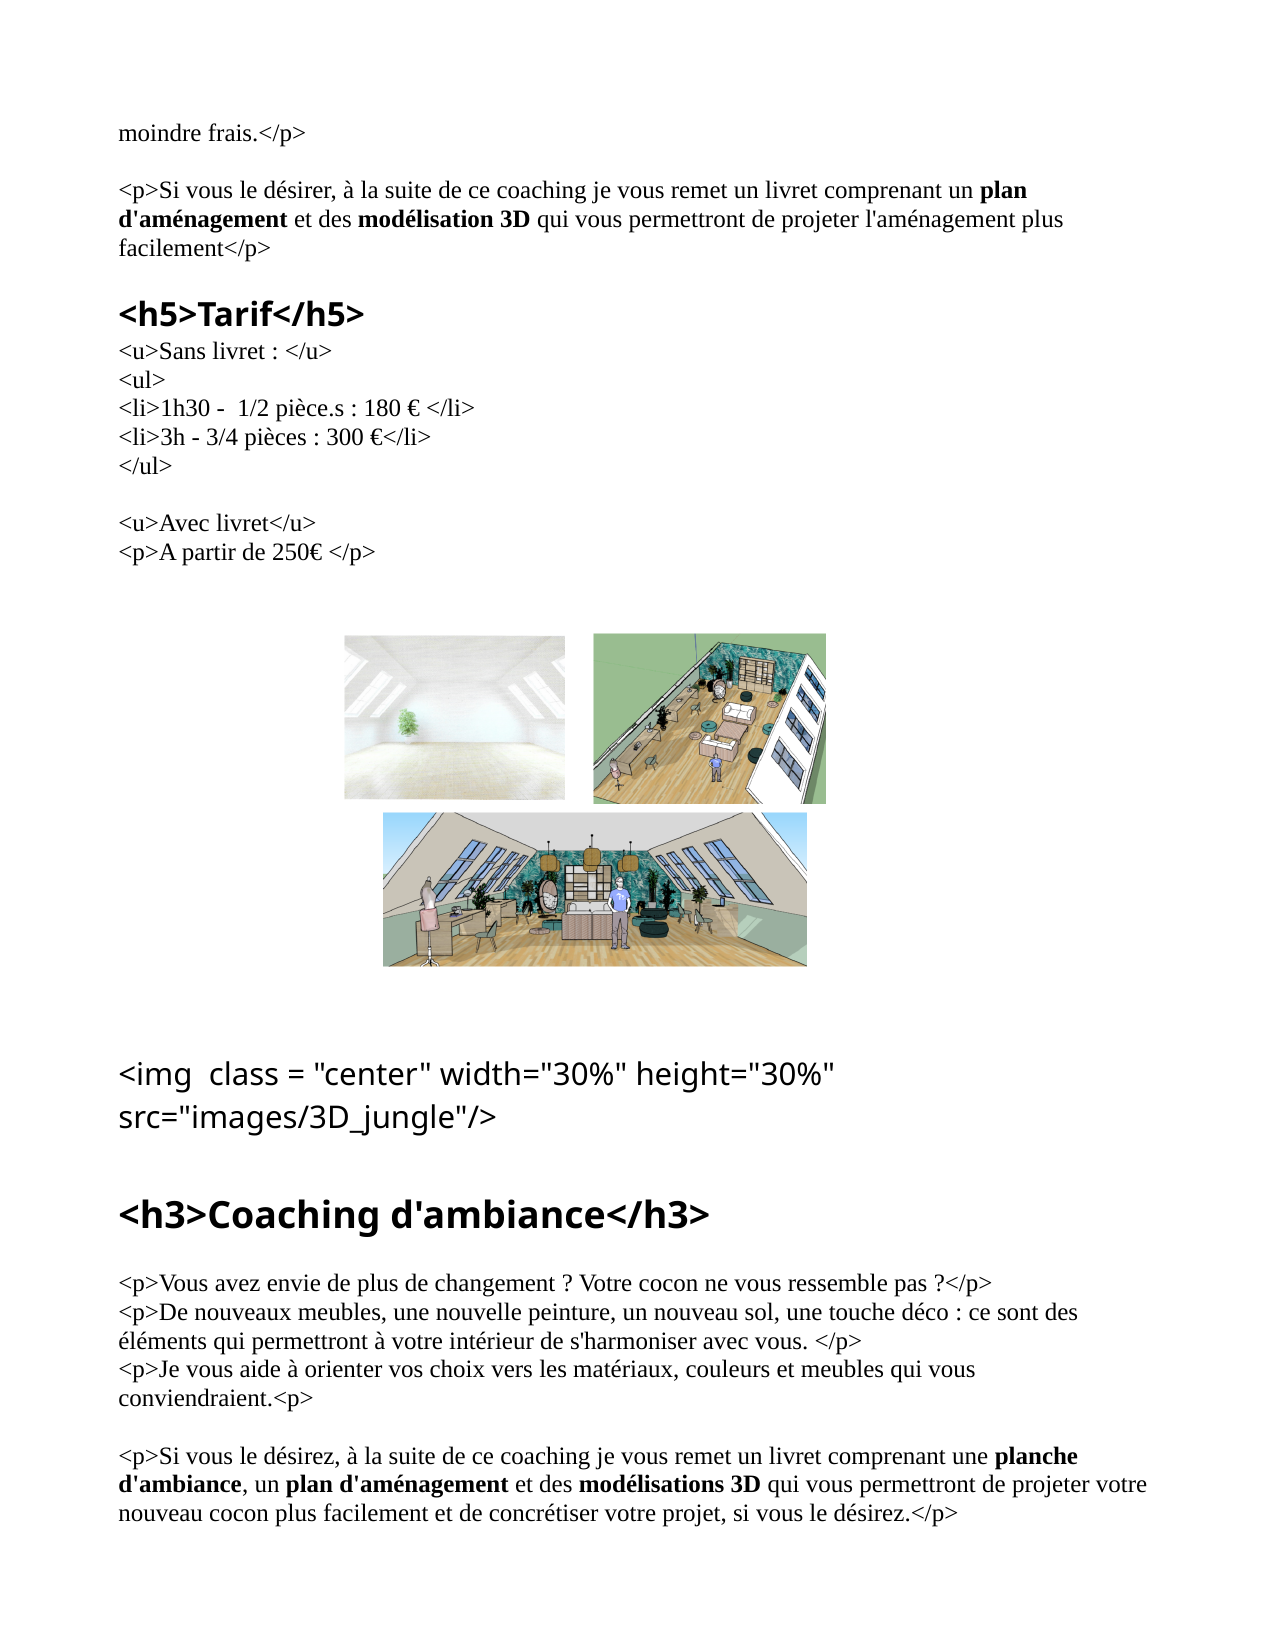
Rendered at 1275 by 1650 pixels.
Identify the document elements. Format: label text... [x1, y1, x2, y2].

text <p>Si vous le désirez, à la suite de ce coaching je vous remet un livret comprenant une planche d'ambiance, un plan d'aménagement et des modélisations 3D qui vous permettront de projeter votre nouveau cocon plus facilement et de concrétiser votre projet, si vous le désirez.</p> [118, 1441, 1157, 1527]
text <img class = "center" width="30%" height="30%" src="images/3D_jungle"/> [118, 1052, 1157, 1137]
text <h5>Tarif</h5> [118, 262, 1157, 336]
text <u>Avec livret</u> [118, 508, 1157, 537]
picture [318, 616, 859, 983]
text <p>Si vous le désirer, à la suite de ce coaching je vous remet un livret comprenant un plan d'aménagement et des modélisation 3D qui vous permettront de projeter l'aménagement plus facilement</p> [118, 176, 1157, 262]
text <p>Je vous aide à orienter vos choix vers les matériaux, couleurs et meubles qui vous conviendraient.<p> [118, 1354, 1157, 1412]
text <li>3h - 3/4 pièces : 300 €</li> [118, 422, 1157, 451]
text <ul> [118, 365, 1157, 393]
text <h3>Coaching d'ambiance</h3> <p>Vous avez envie de plus de changement ? Votre cocon ne vous ressemble pas ?</p> <p>De nouveaux meubles, une nouvelle peinture, un nouveau sol, une touche déco : ce sont des éléments qui permettront à votre intérieur de s'harmoniser avec vous. </p> [118, 1188, 1157, 1354]
text <u>Sans livret : </u> [118, 336, 1157, 365]
text moindre frais.</p> [118, 118, 1157, 147]
text <li>1h30 - 1/2 pièce.s : 180 € </li> [118, 393, 1157, 422]
text </ul> [118, 451, 1157, 480]
text <p>A partir de 250€ </p> [118, 537, 1157, 566]
